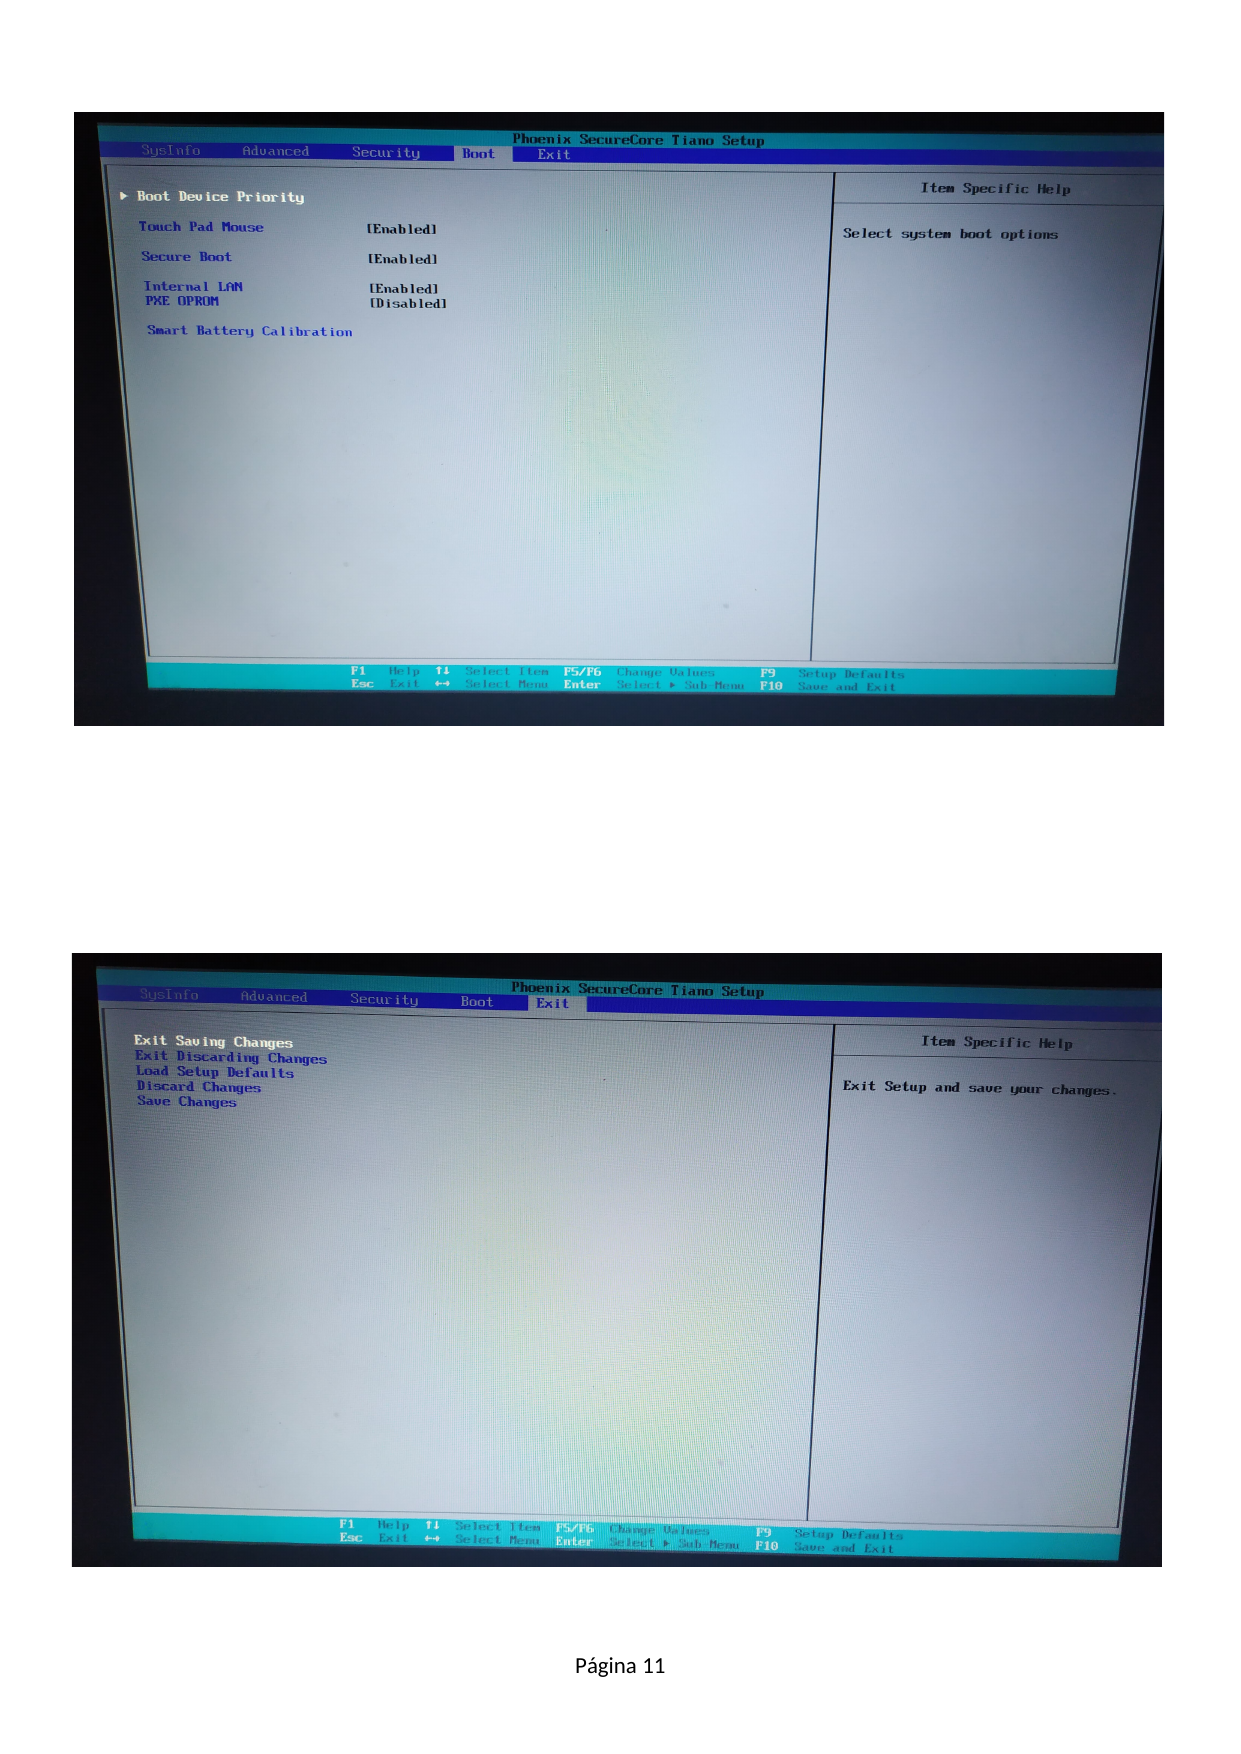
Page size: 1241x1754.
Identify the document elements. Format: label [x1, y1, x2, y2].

picture [74, 112, 1165, 726]
picture [71, 953, 1162, 1567]
